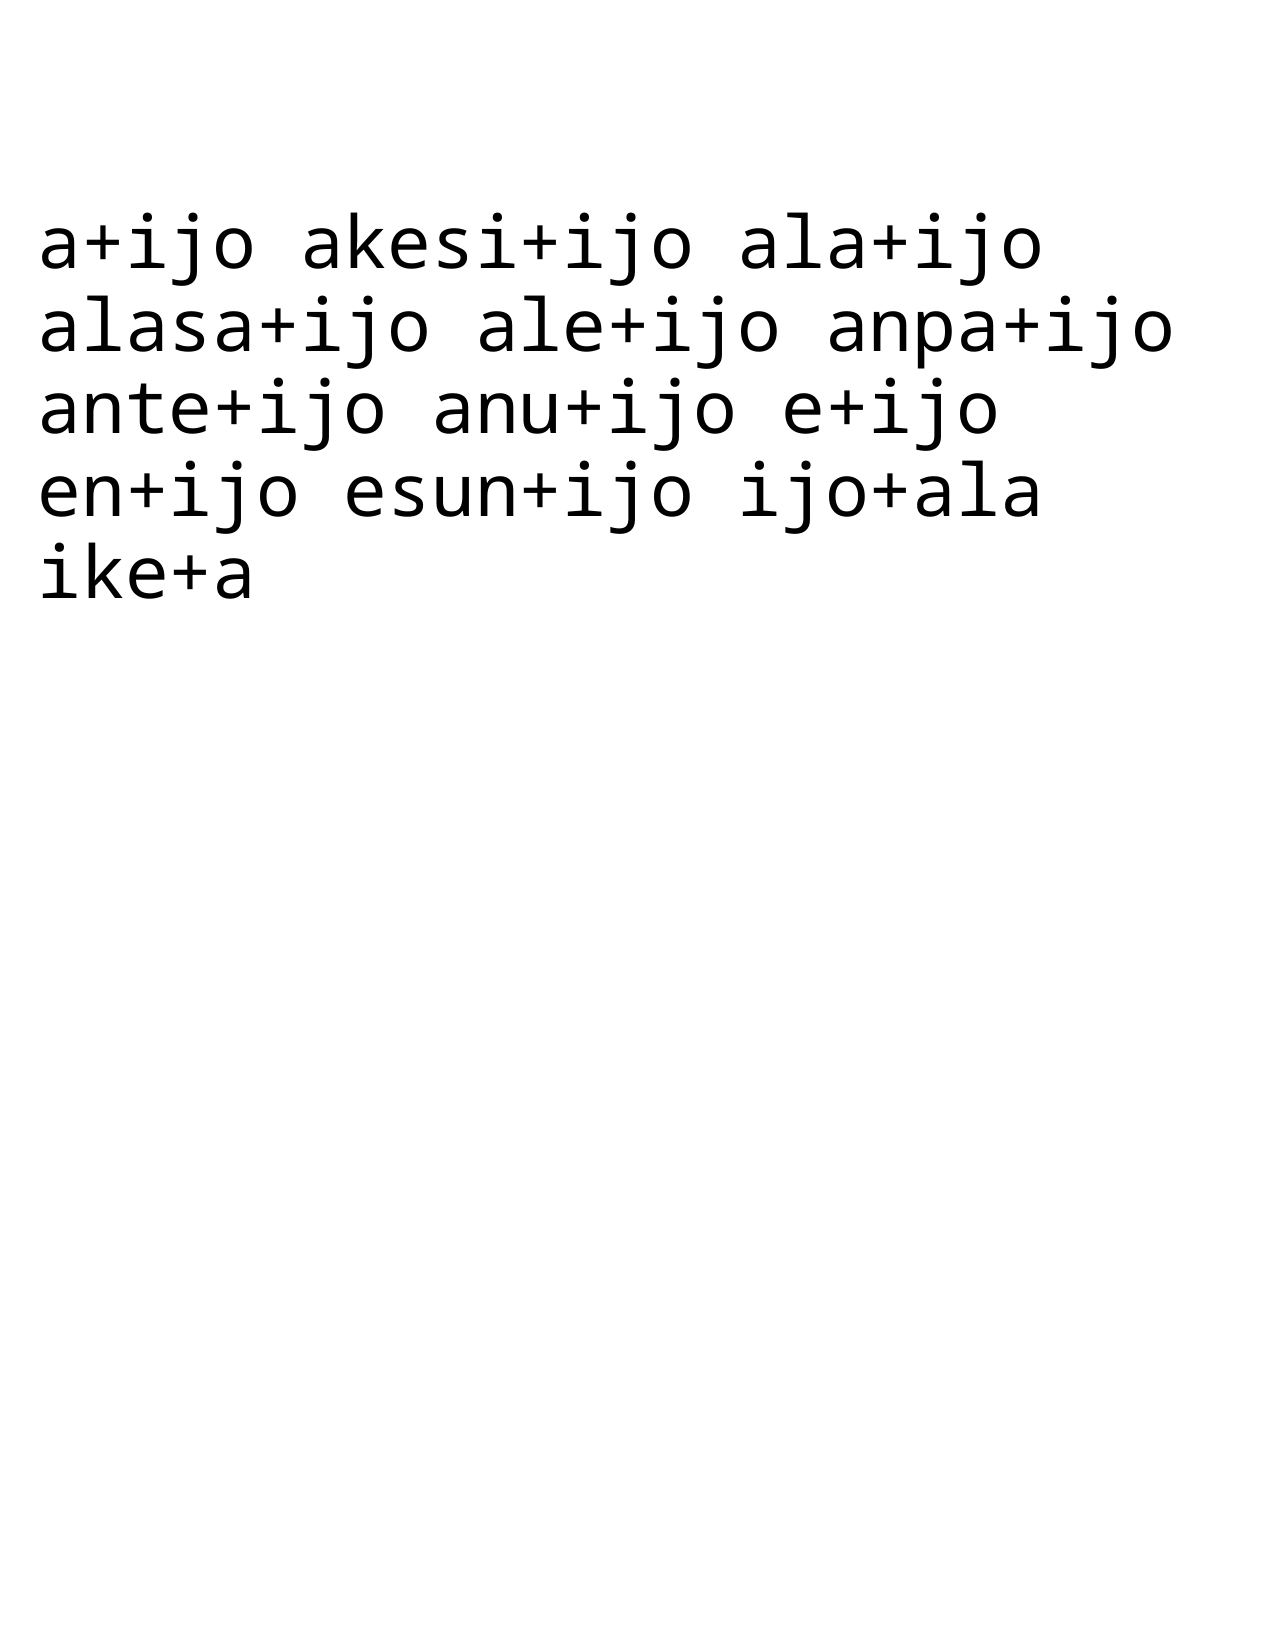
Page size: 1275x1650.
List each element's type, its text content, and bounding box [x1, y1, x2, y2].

text a+ijo akesi+ijo ala+ijo alasa+ijo ale+ijo anpa+ijo ante+ijo anu+ijo e+ijo en+ijo esun+ijo ijo+ala ike+a [37, 202, 1237, 615]
